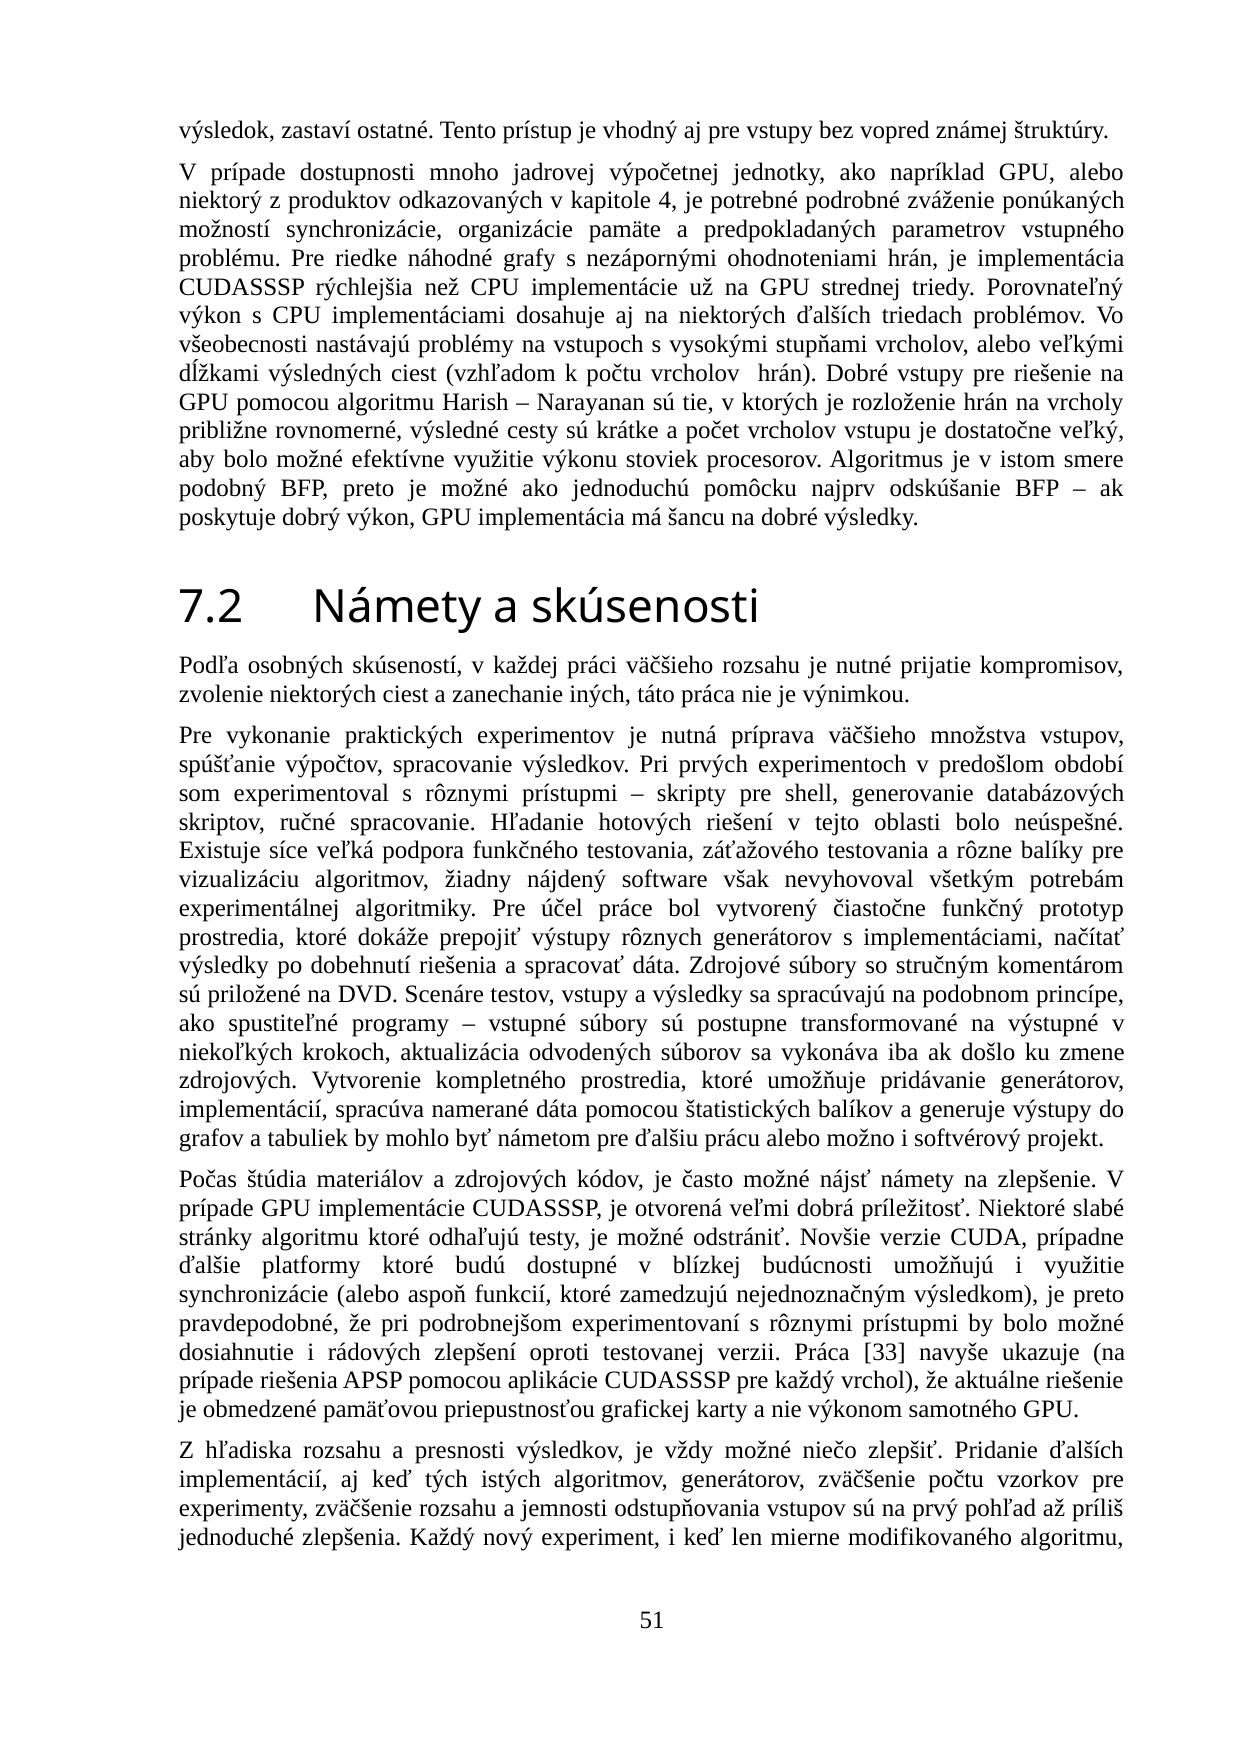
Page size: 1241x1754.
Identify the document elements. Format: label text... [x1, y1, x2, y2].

subtitle Námety a skúsenosti [178, 573, 1125, 635]
text Pre vykonanie praktických experimentov je nutná príprava väčšieho množstva vstupov, spúšťanie výpočtov, spracovanie výsledkov. Pri prvých experimentoch v predošlom období som experimentoval s rôznymi prístupmi – skripty pre shell, generovanie databázových skriptov, ručné spracovanie. Hľadanie hotových riešení v tejto oblasti bolo neúspešné. Existuje síce veľká podpora funkčného testovania, záťažového testovania a rôzne balíky pre vizualizáciu algoritmov, žiadny nájdený software však nevyhovoval všetkým potrebám experimentálnej algoritmiky. Pre účel práce bol vytvorený čiastočne funkčný prototyp prostredia, ktoré dokáže prepojiť výstupy rôznych generátorov s implementáciami, načítať výsledky po dobehnutí riešenia a spracovať dáta. Zdrojové súbory so stručným komentárom sú priložené na DVD. Scenáre testov, vstupy a výsledky sa spracúvajú na podobnom princípe, ako spustiteľné programy – vstupné súbory sú postupne transformované na výstupné v niekoľkých krokoch, aktualizácia odvodených súborov sa vykonáva iba ak došlo ku zmene zdrojových. Vytvorenie kompletného prostredia, ktoré umožňuje pridávanie generátorov, implementácií, spracúva namerané dáta pomocou štatistických balíkov a generuje výstupy do grafov a tabuliek by mohlo byť námetom pre ďalšiu prácu alebo možno i softvérový projekt. [178, 720, 1125, 1152]
text Podľa osobných skúseností, v každej práci väčšieho rozsahu je nutné prijatie kompromisov, zvolenie niektorých ciest a zanechanie iných, táto práca nie je výnimkou. [178, 650, 1125, 708]
text Počas štúdia materiálov a zdrojových kódov, je často možné nájsť námety na zlepšenie. V prípade GPU implementácie CUDASSSP, je otvorená veľmi dobrá príležitosť. Niektoré slabé stránky algoritmu ktoré odhaľujú testy, je možné odstrániť. Novšie verzie CUDA, prípadne ďalšie platformy ktoré budú dostupné v blízkej budúcnosti umožňujú i využitie synchronizácie (alebo aspoň funkcií, ktoré zamedzujú nejednoznačným výsledkom), je preto pravdepodobné, že pri podrobnejšom experimentovaní s rôznymi prístupmi by bolo možné dosiahnutie i rádových zlepšení oproti testovanej verzii. Práca [33] navyše ukazuje (na prípade riešenia APSP pomocou aplikácie CUDASSSP pre každý vrchol), že aktuálne riešenie je obmedzené pamäťovou priepustnosťou grafickej karty a nie výkonom samotného GPU. [178, 1164, 1125, 1423]
text V prípade dostupnosti mnoho jadrovej výpočetnej jednotky, ako napríklad GPU, alebo niektorý z produktov odkazovaných v kapitole 4, je potrebné podrobné zváženie ponúkaných možností synchronizácie, organizácie pamäte a predpokladaných parametrov vstupného problému. Pre riedke náhodné grafy s nezápornými ohodnoteniami hrán, je implementácia CUDASSSP rýchlejšia než CPU implementácie už na GPU strednej triedy. Porovnateľný výkon s CPU implementáciami dosahuje aj na niektorých ďalších triedach problémov. Vo všeobecnosti nastávajú problémy na vstupoch s vysokými stupňami vrcholov, alebo veľkými dĺžkami výsledných ciest (vzhľadom k počtu vrcholov hrán). Dobré vstupy pre riešenie na GPU pomocou algoritmu Harish – Narayanan sú tie, v ktorých je rozloženie hrán na vrcholy približne rovnomerné, výsledné cesty sú krátke a počet vrcholov vstupu je dostatočne veľký, aby bolo možné efektívne využitie výkonu stoviek procesorov. Algoritmus je v istom smere podobný BFP, preto je možné ako jednoduchú pomôcku najprv odskúšanie BFP – ak poskytuje dobrý výkon, GPU implementácia má šancu na dobré výsledky. [178, 157, 1125, 531]
text Z hľadiska rozsahu a presnosti výsledkov, je vždy možné niečo zlepšiť. Pridanie ďalších implementácií, aj keď tých istých algoritmov, generátorov, zväčšenie počtu vzorkov pre experimenty, zväčšenie rozsahu a jemnosti odstupňovania vstupov sú na prvý pohľad až príliš jednoduché zlepšenia. Každý nový experiment, i keď len mierne modifikovaného algoritmu, [178, 1435, 1125, 1550]
text výsledok, zastaví ostatné. Tento prístup je vhodný aj pre vstupy bez vopred známej štruktúry. [178, 116, 1125, 144]
